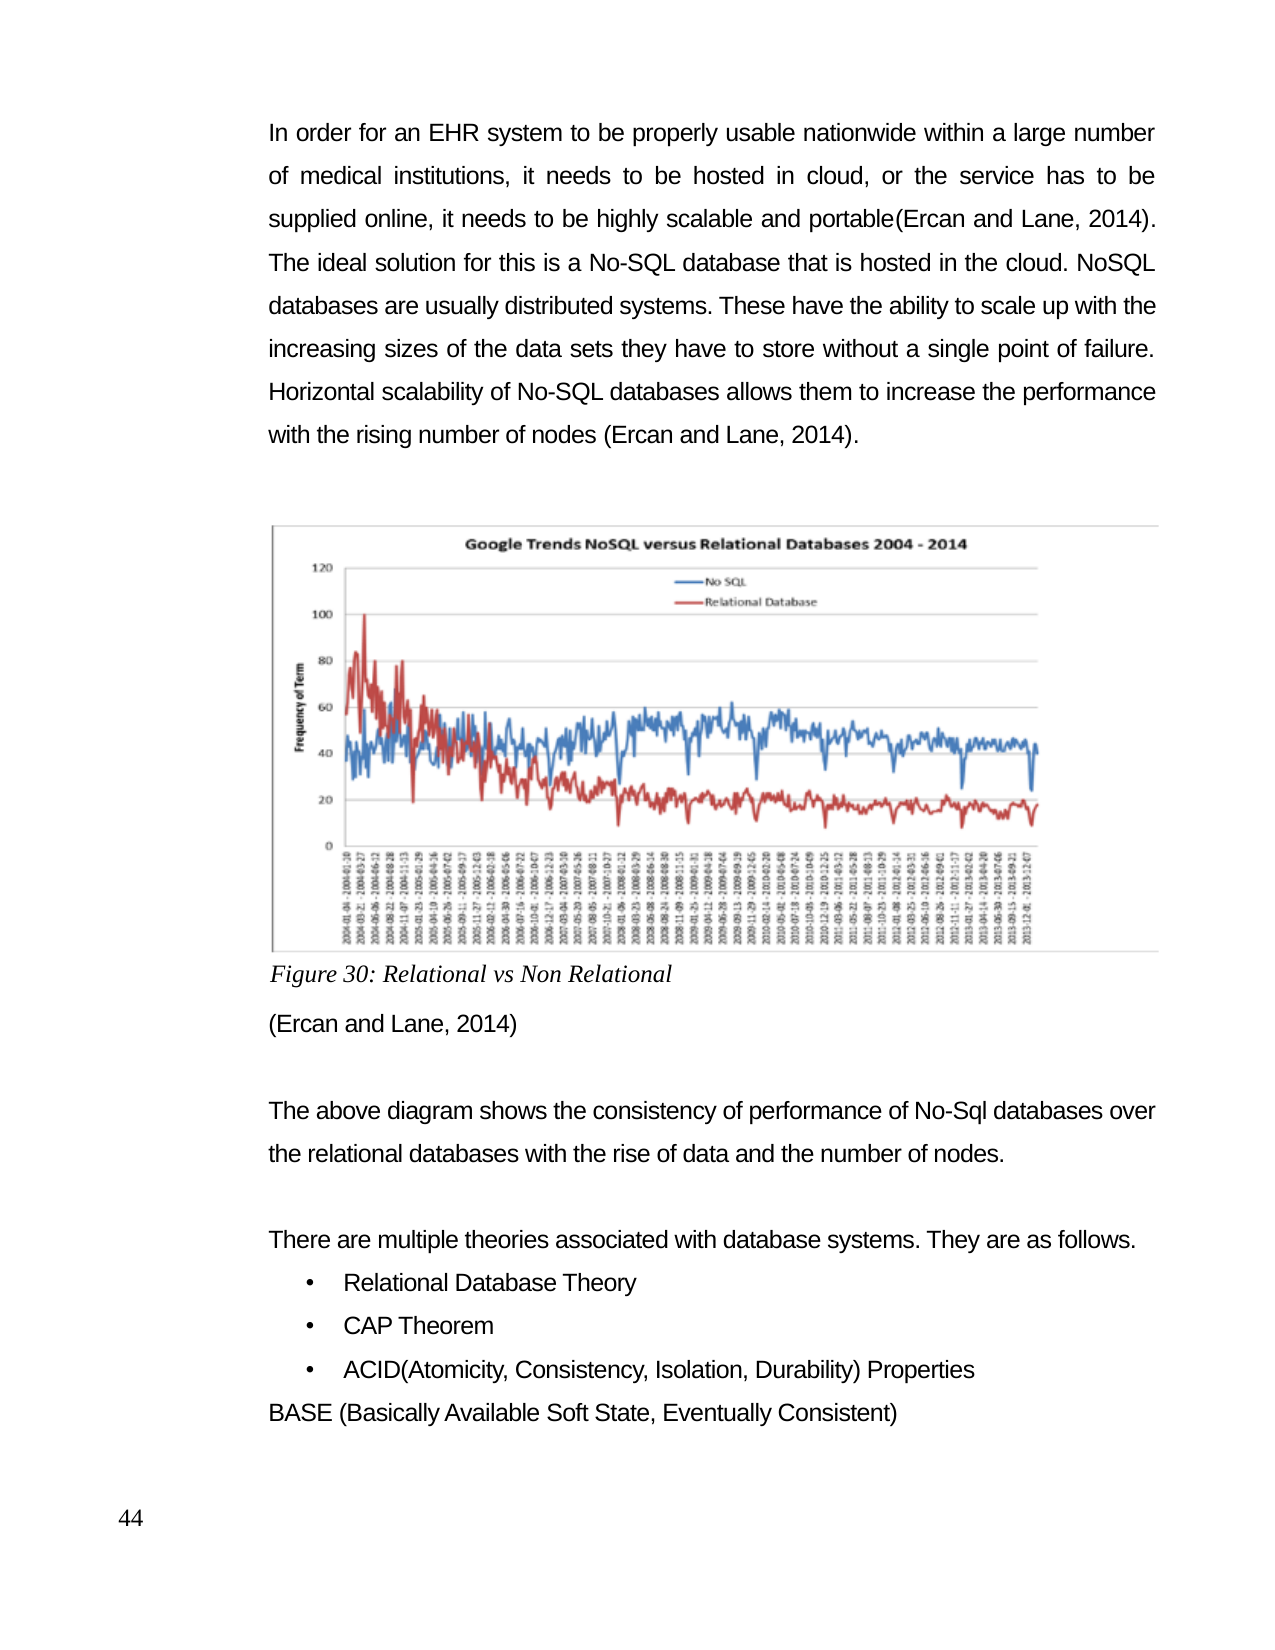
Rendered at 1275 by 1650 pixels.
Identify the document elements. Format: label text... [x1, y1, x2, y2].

picture [269, 524, 1159, 954]
text The above diagram shows the consistency of performance of No-Sql databases over the relational databases with the rise of data and the number of nodes. [268, 1096, 1157, 1167]
list ACID(Atomicity, Consistency, Isolation, Durability) Properties [306, 1354, 1157, 1383]
text BASE (Basically Available Soft State, Eventually Consistent) [268, 1398, 1157, 1427]
list CAP Theorem [306, 1311, 1157, 1340]
text Figure 30: Relational vs Non Relational [270, 954, 1158, 988]
text (Ercan and Lane, 2014)⁠ [118, 1009, 1157, 1038]
text There are multiple theories associated with database systems. They are as follows. [268, 1225, 1157, 1254]
list Relational Database Theory [306, 1268, 1157, 1297]
text In order for an EHR system to be properly usable nationwide within a large number of medical institutions, it needs to be hosted in cloud, or the service has to be supplied online, it needs to be highly scalable and portable(Ercan and Lane, 2014)⁠. The ideal solution for this is a No-SQL database that is hosted in the cloud. NoSQL databases are usually distributed systems. These have the ability to scale up with the increasing sizes of the data sets they have to store without a single point of failure. Horizontal scalability of No-SQL databases allows them to increase the performance with the rising number of nodes (Ercan and Lane, 2014)⁠. [268, 118, 1157, 449]
